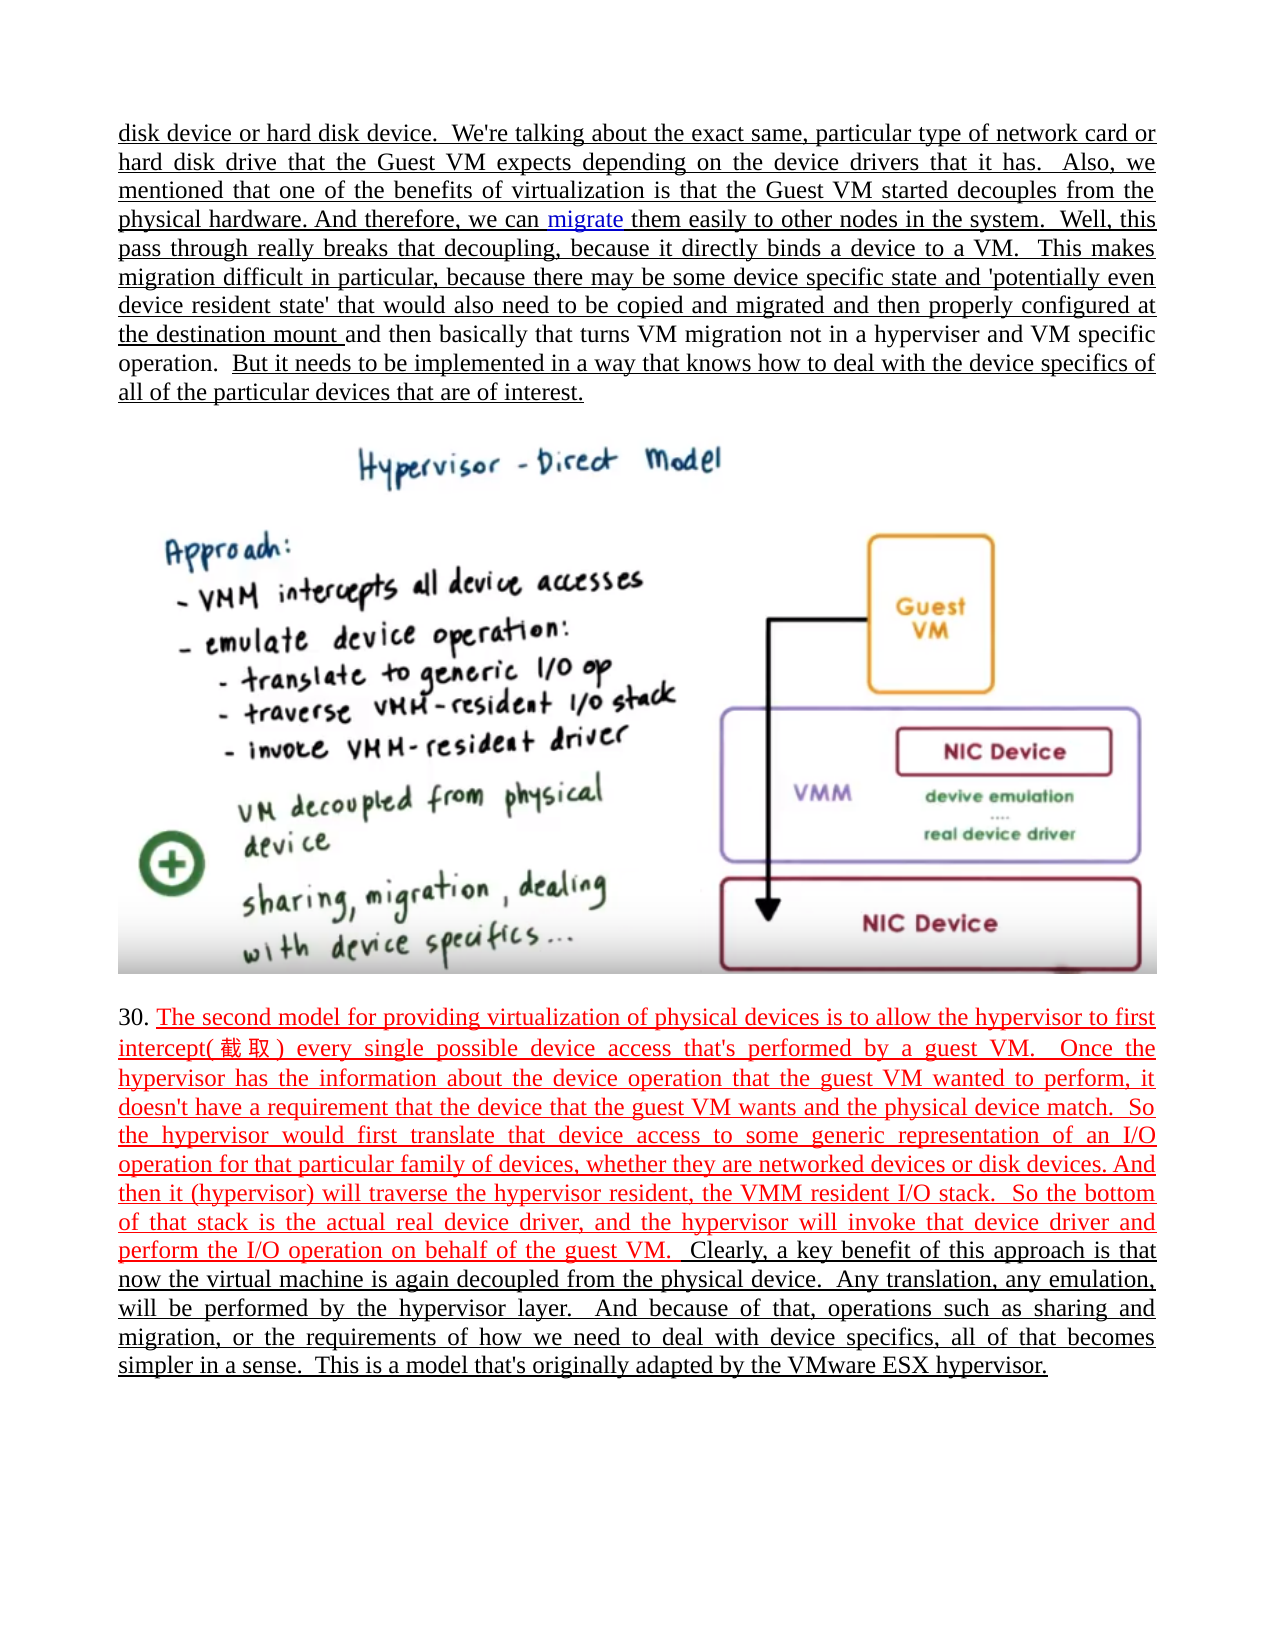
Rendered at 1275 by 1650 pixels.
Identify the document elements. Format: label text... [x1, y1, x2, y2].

picture [118, 434, 1157, 974]
text now the virtual machine is again decoupled from the physical device. Any translation, any emulation, will be performed by the hypervisor layer. And because of that, operations such as sharing and migration, or the requirements of how we need to deal with device specifics, all of that becomes simpler in a sense. This is a model that's originally adapted by the VMware ESX hypervisor. [118, 1262, 1157, 1379]
text of that stack is the actual real device driver, and the hypervisor will invoke that device driver and [118, 1204, 1157, 1232]
text the destination mount and then basically that turns VM migration not in a hyperviser and VM specific operation. But it needs to be implemented in a way that knows how to deal with the device specifics of all of the particular devices that are of interest. [118, 317, 1157, 406]
text hard disk drive that the Guest VM expects depending on the device drivers that it has. Also, we mentioned that one of the benefits of virtualization is that the Guest VM started decouples from the physical hardware. And therefore, we can migrate them easily to other nodes in the system. Well, this [118, 144, 1157, 229]
text disk device or hard disk device. We're talking about the exact same, particular type of network card or [118, 118, 1157, 143]
text pass through really breaks that decoupling, because it directly binds a device to a VM. This makes migration difficult in particular, because there may be some device specific state and 'potentially even device resident state' that would also need to be copied and migrated and then properly configured at [118, 231, 1157, 316]
text 30. The second model for providing virtualization of physical devices is to allow the hypervisor to first intercept(截取) every single possible device access that's performed by a guest VM. Once the hypervisor has the information about the device operation that the guest VM wanted to perform, it doesn't have a requirement that the device that the guest VM wants and the physical device match. So the hypervisor would first translate that device access to some generic representation of an I/O [118, 1002, 1157, 1145]
text perform the I/O operation on behalf of the guest VM. Clearly, a key benefit of this approach is that [118, 1233, 1157, 1260]
text operation for that particular family of devices, whether they are networked devices or disk devices. And then it (hypervisor) will traverse the hypervisor resident, the VMM resident I/O stack. So the bottom [118, 1147, 1157, 1203]
